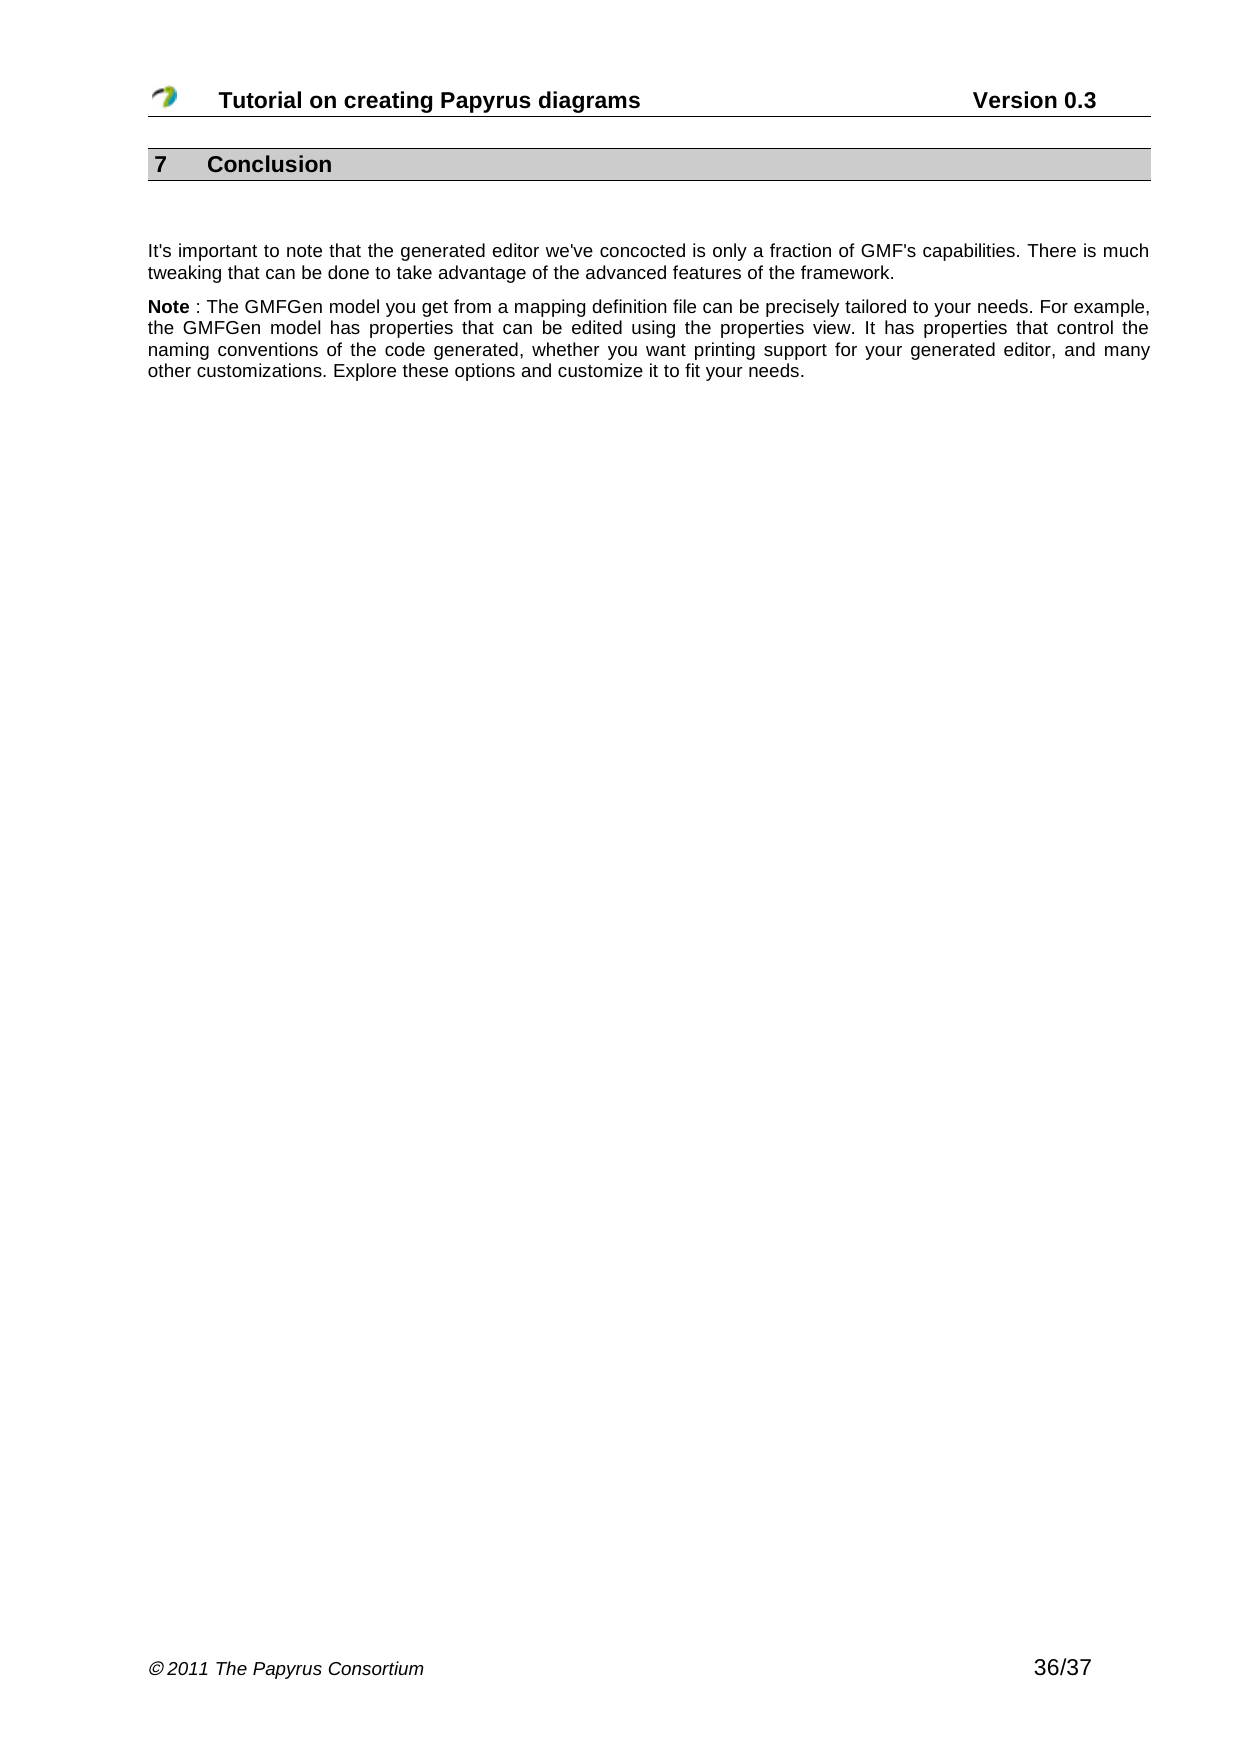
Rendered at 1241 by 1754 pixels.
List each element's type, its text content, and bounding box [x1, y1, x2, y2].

subtitle Conclusion [148, 149, 1151, 180]
picture [152, 84, 177, 110]
text It's important to note that the generated editor we've concocted is only a fraction of GMF's capabilities. There is much tweaking that can be done to take advantage of the advanced features of the framework. [148, 240, 1151, 283]
text Note : The GMFGen model you get from a mapping definition file can be precisely tailored to your needs. For example, the GMFGen model has properties that can be edited using the properties view. It has properties that control the naming conventions of the code generated, whether you want printing support for your generated editor, and many other customizations. Explore these options and customize it to fit your needs. [148, 296, 1151, 382]
